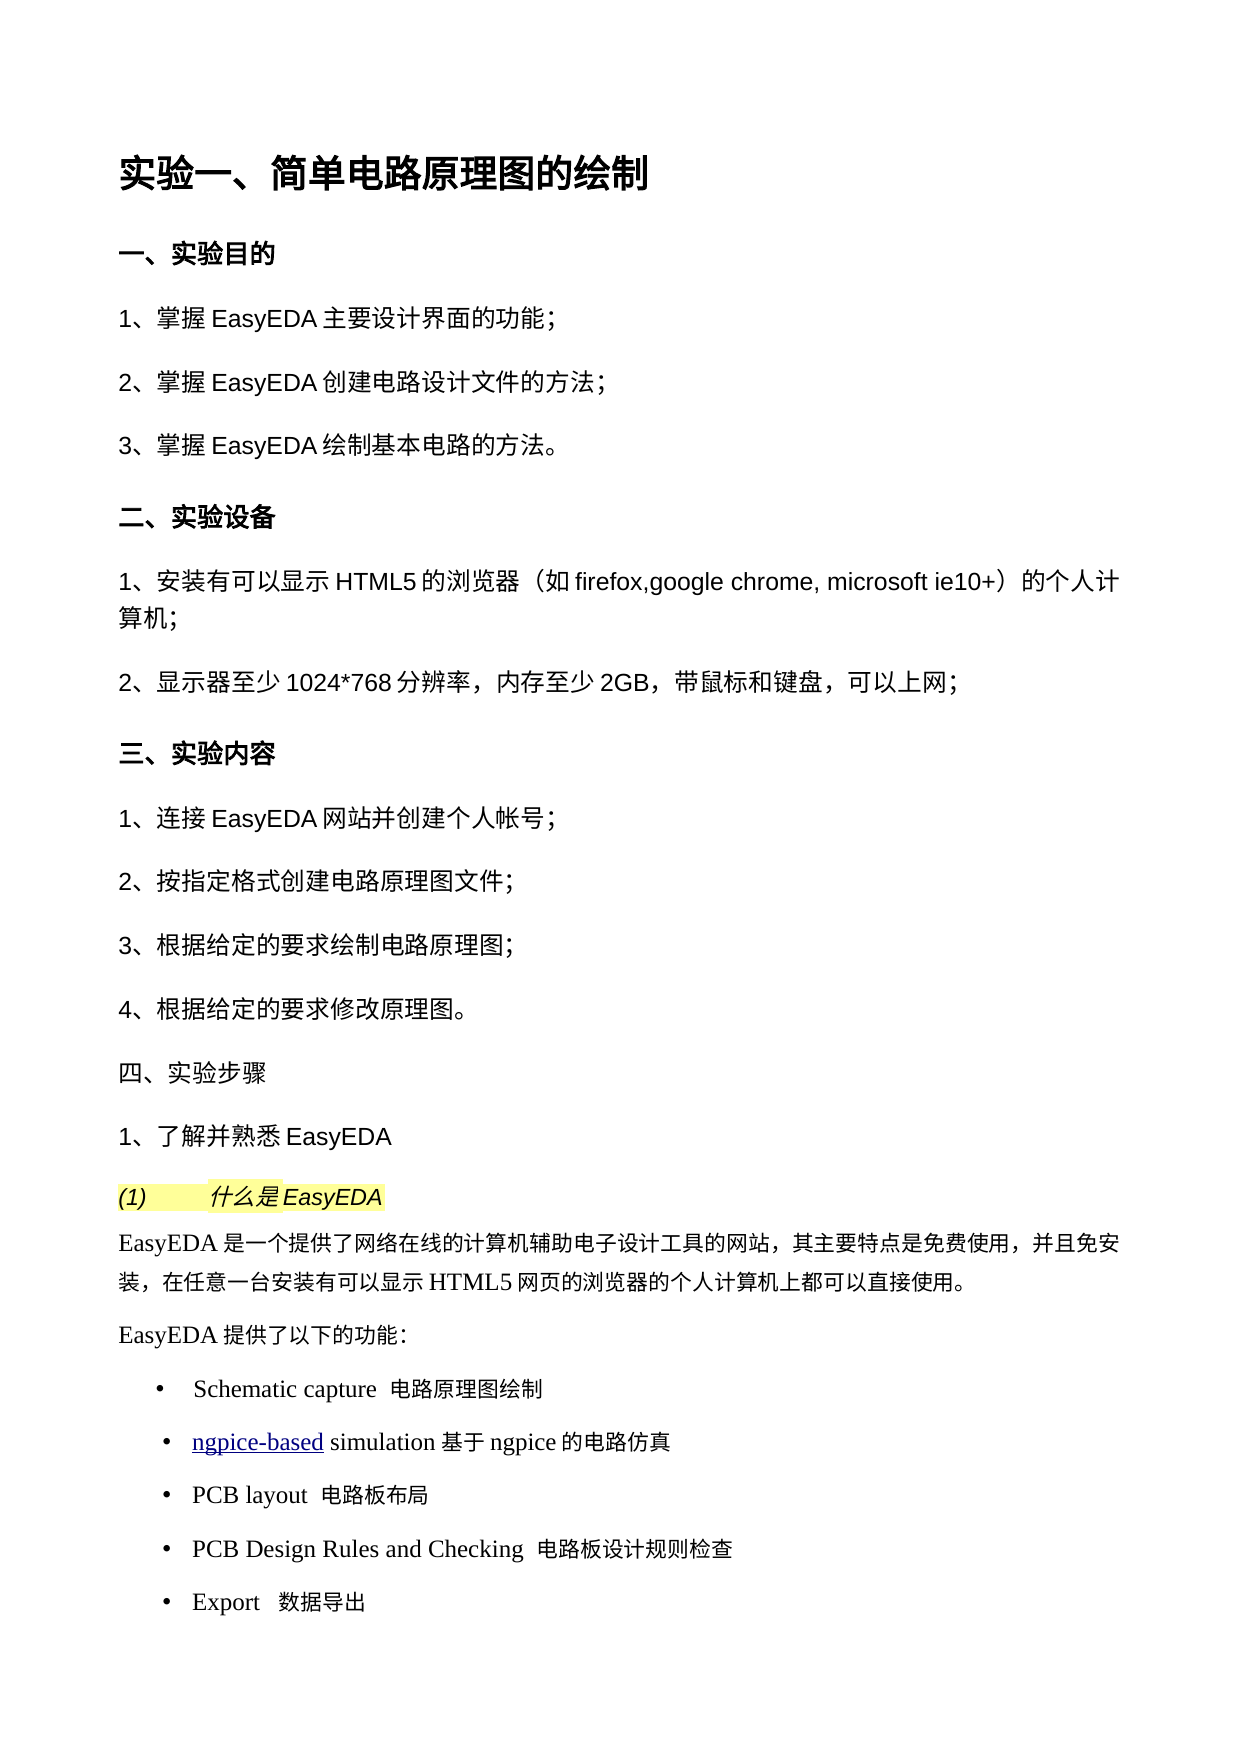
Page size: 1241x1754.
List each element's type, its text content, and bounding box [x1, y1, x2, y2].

subtitle 二、实验设备 [118, 496, 1122, 535]
list Schematic capture 电路原理图绘制 [156, 1372, 1122, 1404]
subtitle 四、实验步骤 [118, 1053, 1122, 1090]
subtitle 三、实验内容 [118, 732, 1122, 771]
subtitle 1、连接EasyEDA网站并创建个人帐号； [118, 798, 1122, 835]
subtitle 1、掌握EasyEDA主要设计界面的功能； [118, 298, 1122, 335]
subtitle 什么是EasyEDA [118, 1179, 208, 1184]
subtitle 3、掌握EasyEDA绘制基本电路的方法。 [118, 426, 1122, 463]
subtitle 2、掌握EasyEDA创建电路设计文件的方法； [118, 362, 1122, 399]
subtitle 1、安装有可以显示HTML5的浏览器（如firefox,google chrome, microsoft ie10+）的个人计算机； [118, 562, 1122, 635]
subtitle 2、按指定格式创建电路原理图文件； [118, 862, 1122, 899]
subtitle 实验一、简单电路原理图的绘制 [118, 143, 1122, 199]
list Export 数据导出 [162, 1585, 1122, 1618]
subtitle 1、了解并熟悉EasyEDA [118, 1117, 1122, 1154]
subtitle 4、根据给定的要求修改原理图。 [118, 989, 1122, 1026]
list ngpice-based simulation 基于ngpice的电路仿真 [162, 1425, 1122, 1457]
subtitle 一、实验目的 [118, 233, 1122, 271]
text EasyEDA提供了以下的功能： [118, 1318, 1122, 1351]
subtitle 什么是EasyEDA [283, 1179, 1122, 1213]
subtitle 3、根据给定的要求绘制电路原理图； [118, 926, 1122, 962]
subtitle 2、显示器至少1024*768分辨率，内存至少2GB，带鼠标和键盘，可以上网； [118, 662, 1122, 699]
list PCB layout 电路板布局 [162, 1478, 1122, 1511]
text EasyEDA是一个提供了网络在线的计算机辅助电子设计工具的网站，其主要特点是免费使用，并且免安装，在任意一台安装有可以显示HTML5网页的浏览器的个人计算机上都可以直接使用。 [118, 1226, 1122, 1297]
list PCB Design Rules and Checking 电路板设计规则检查 [162, 1532, 1122, 1564]
